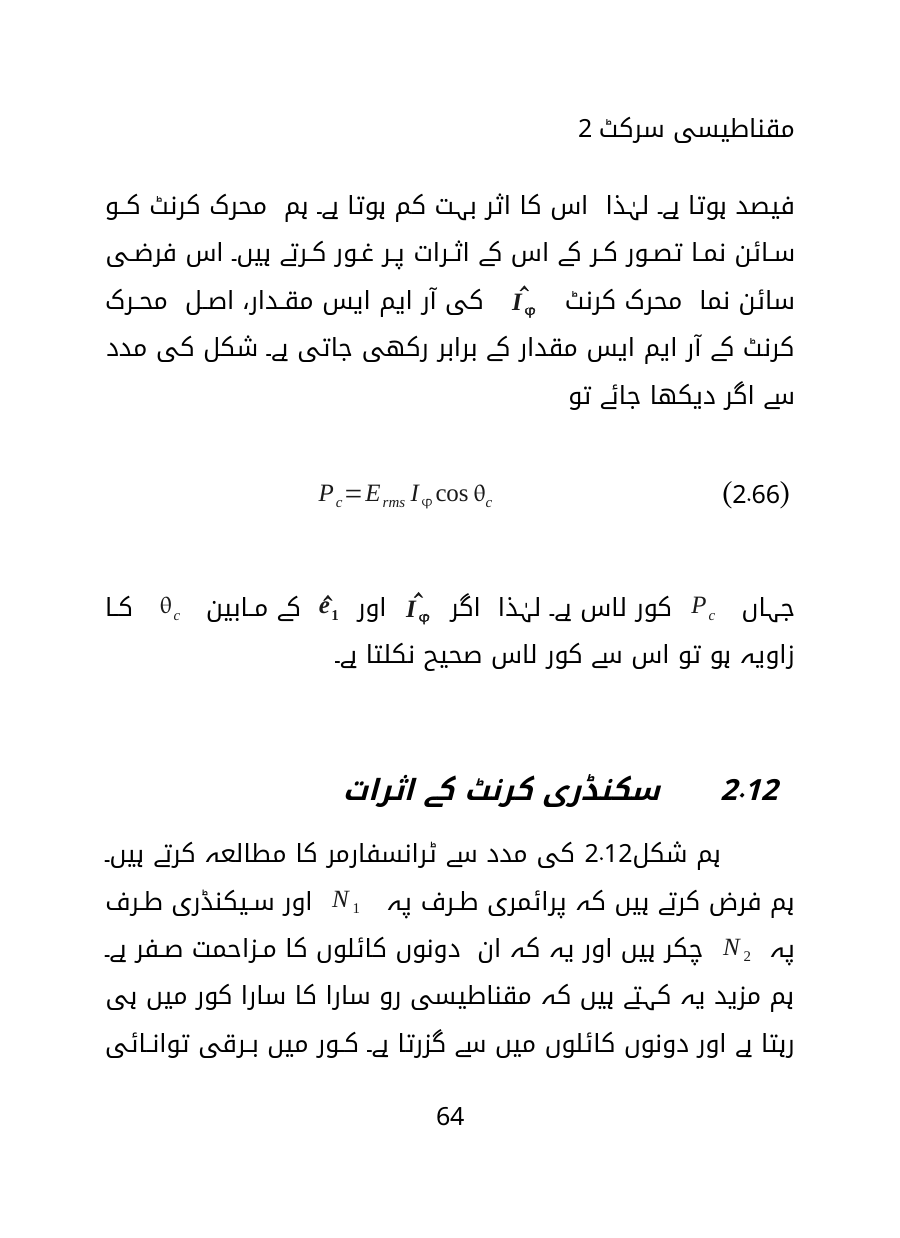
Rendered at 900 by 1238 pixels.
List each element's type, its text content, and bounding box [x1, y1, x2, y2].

text سوائے وہاں، جہاں محرک کرنٹ کے اثرات کو دیکھا جارہا ہو، ہم اس کے غیر سائن نما ہونے کو نظرانداز کرتے ہیں۔ ایک پاؤر ٹرانسفارمر کا محرک کرنٹ اس کے پورے لوڈ کرنٹ کے صرف 5 فیصد ہوتا ہے۔ لہٰذا اس کا اثر بہت کم ہوتا ہے۔ ہم محرک کرنٹ کو سائن نما تصور کر کے اس کے اثرات پر غور کرتے ہیں۔ اس فرضی سائن نما محرک کرنٹ کی آر ایم ایس مقدار، اصل محرک کرنٹ کے آر ایم ایس مقدار کے برابر رکھی جاتی ہے۔ شکل کی مدد سے اگر دیکھا جائے تو [105, 182, 795, 419]
text ہم شکل2.12 کی مدد سے ٹرانسفارمر کا مطالعہ کرتے ہیں۔ ہم فرض کرتے ہیں کہ پرائمری طرف پہ اور سیکنڈری طرف پہچکر ہیں اور یہ کہ ان دونوں کائلوں کا مزاحمت صفر ہے۔ ہم مزید یہ کہتے ہیں کہ مقناطیسی رو سارا کا سارا کور میں ہی رہتا ہے اور دونوں کائلوں میں سے گزرتا ہے۔ کور میں برقی توانائی ضائع نہیں ہوتی اور اس کی پرمیبلٹی اتنی زیادہ ہے کہ محرک کرنٹ نا ہونے کے برابر ہے۔ کرنٹ اورکی سمتیں یوں رکھی گئی ہیں کہ ان سے وجود میں آنے والے مقناطیسی رو ایک دونوں کے اُلٹ سمتوں میں ہونگے۔ اصل ٹرانسفارمر ان باتوں پر تقریباً پورے اترتے ہیں۔ ایسے ٹرانسفارمر کو مثالی ٹرانسفارمر کہتے ہیں۔ [105, 831, 795, 1067]
table_header [105, 466, 696, 537]
subtitle سکنڈری کرنٹ کے اثرات [105, 763, 720, 818]
text جہاں کور لاس ہے۔ لہٰذا اگراورکے مابین کا زاویہ ہو تو اس سے کور لاس صحیح نکلتا ہے۔ [105, 584, 795, 679]
table_header (2.66) [696, 466, 795, 537]
